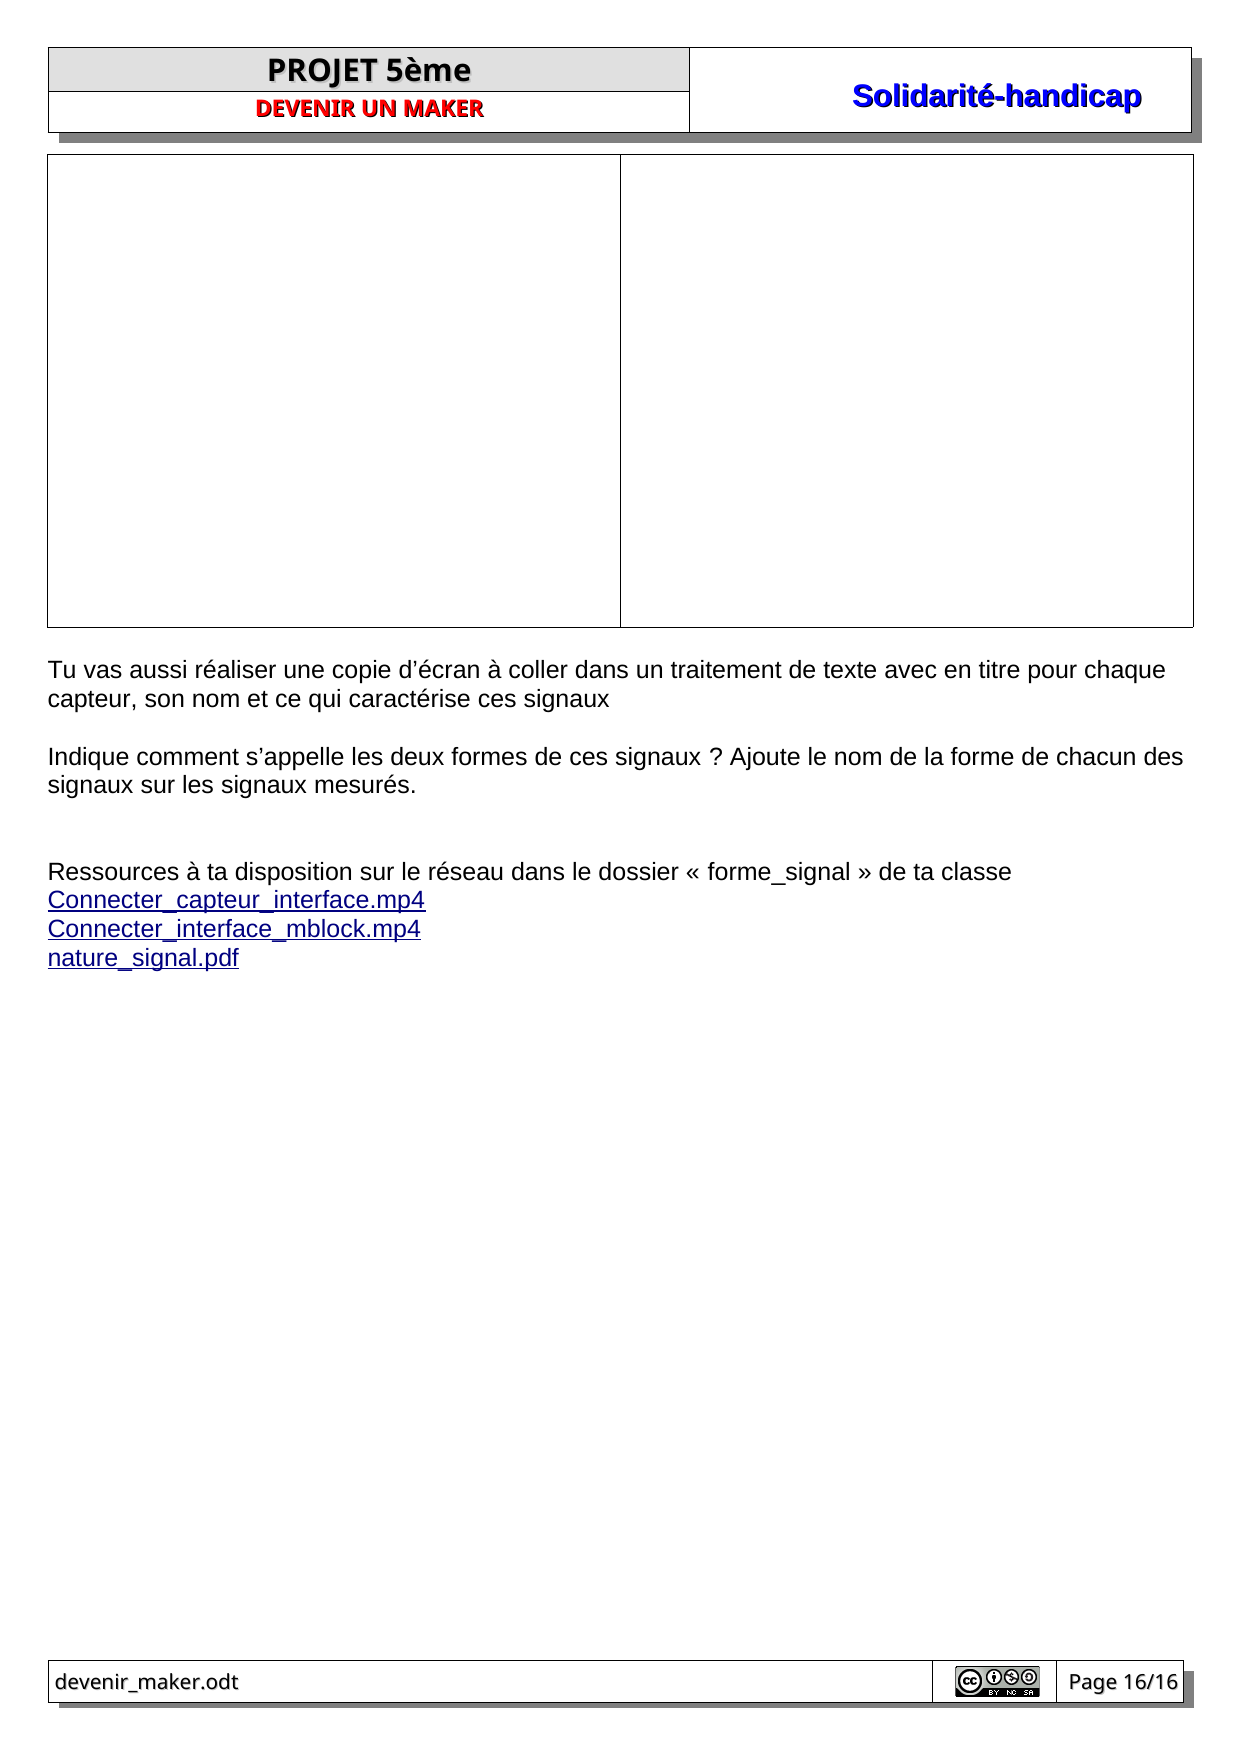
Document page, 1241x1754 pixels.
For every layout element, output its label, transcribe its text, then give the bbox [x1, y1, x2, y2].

table_cell [621, 155, 1193, 627]
text Tu vas aussi réaliser une copie d’écran à coller dans un traitement de texte avec en titre pour chaque capteur, son nom et ce qui caractérise ces signaux [47, 656, 1193, 713]
text Connecter_interface_mblock.mp4 [47, 914, 1193, 943]
text Connecter_capteur_interface.mp4 [47, 886, 1193, 914]
table_cell [48, 155, 620, 627]
text nature_signal.pdf [47, 943, 1193, 972]
picture [955, 1666, 1040, 1697]
text Ressources à ta disposition sur le réseau dans le dossier « forme_signal » de ta classe [47, 857, 1193, 886]
text Indique comment s’appelle les deux formes de ces signaux ? Ajoute le nom de la forme de chacun des signaux sur les signaux mesurés. [47, 742, 1193, 799]
